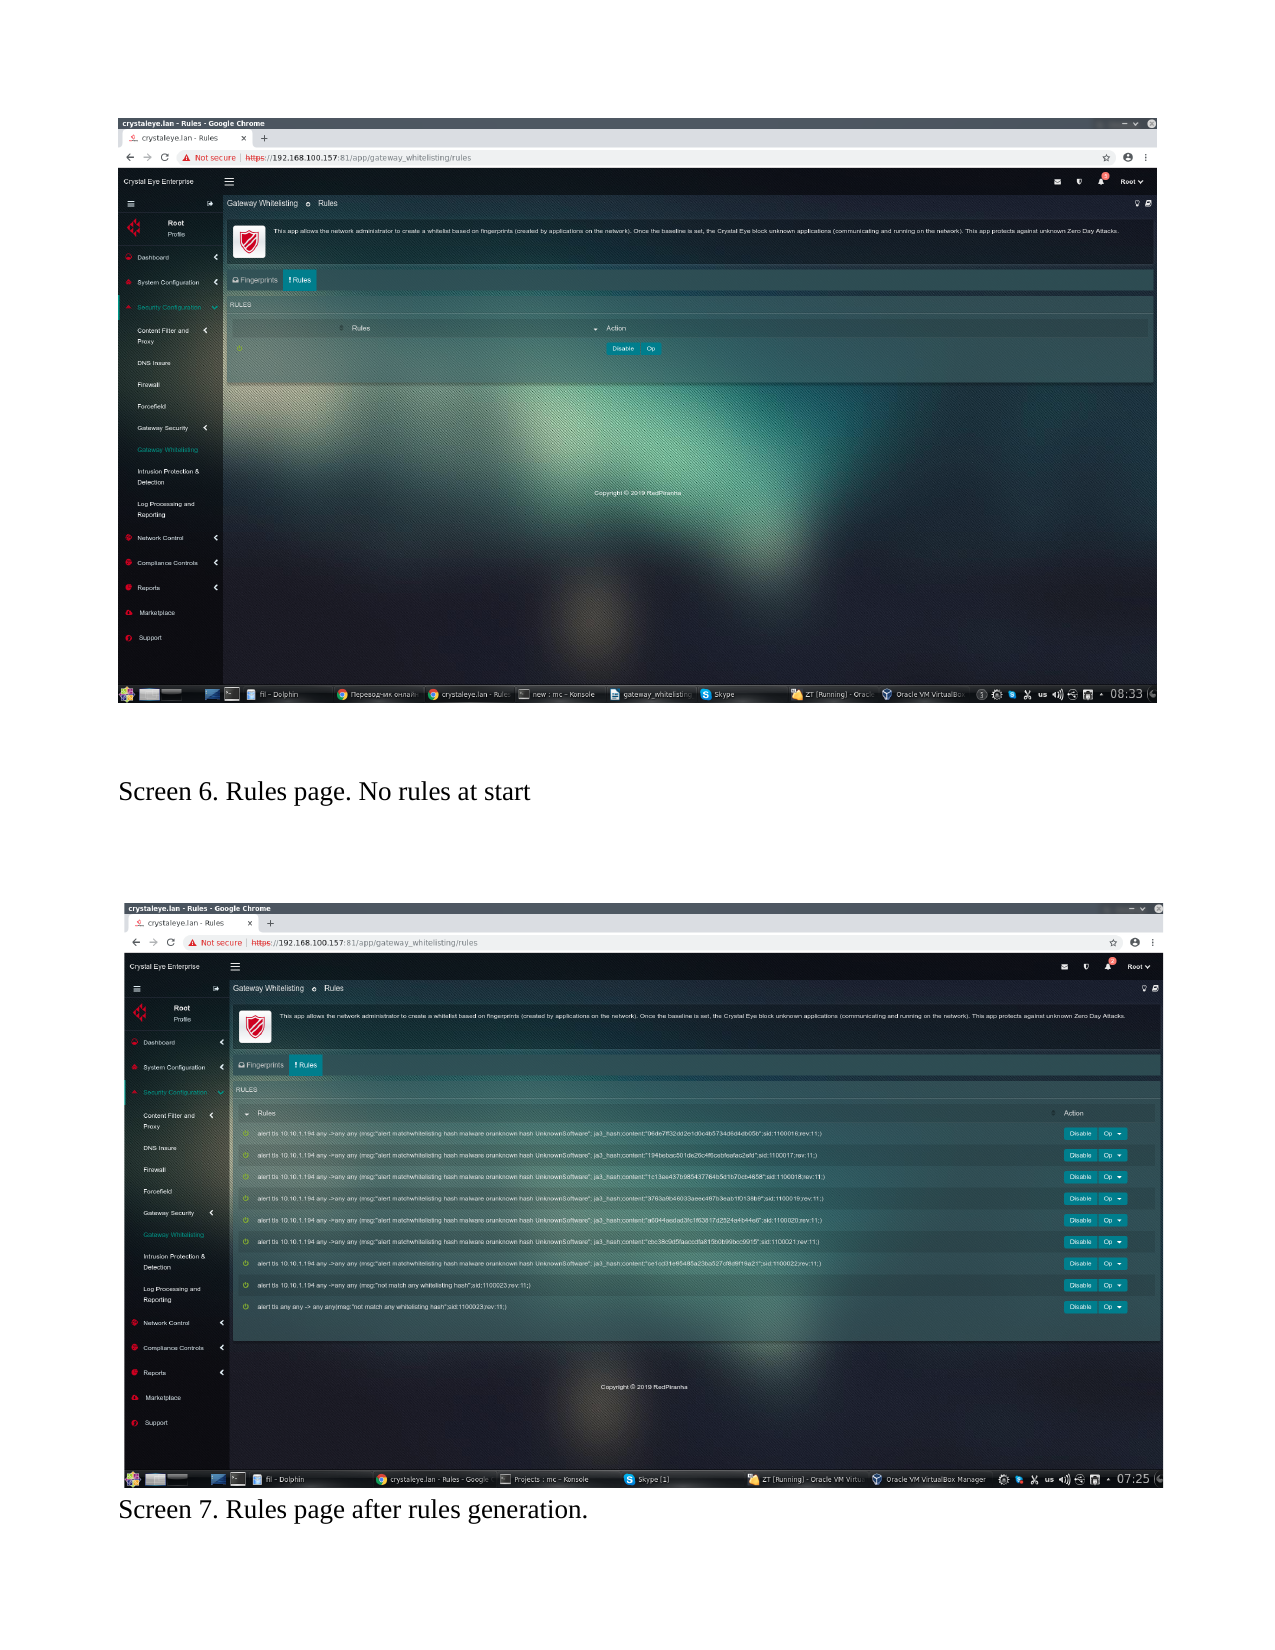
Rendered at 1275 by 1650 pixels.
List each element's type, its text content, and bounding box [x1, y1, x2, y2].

text Screen 7. Rules page after rules generation. [118, 909, 1157, 1525]
picture [124, 903, 1164, 1488]
picture [118, 118, 1157, 703]
text Screen 6. Rules page. No rules at start [118, 775, 1157, 806]
